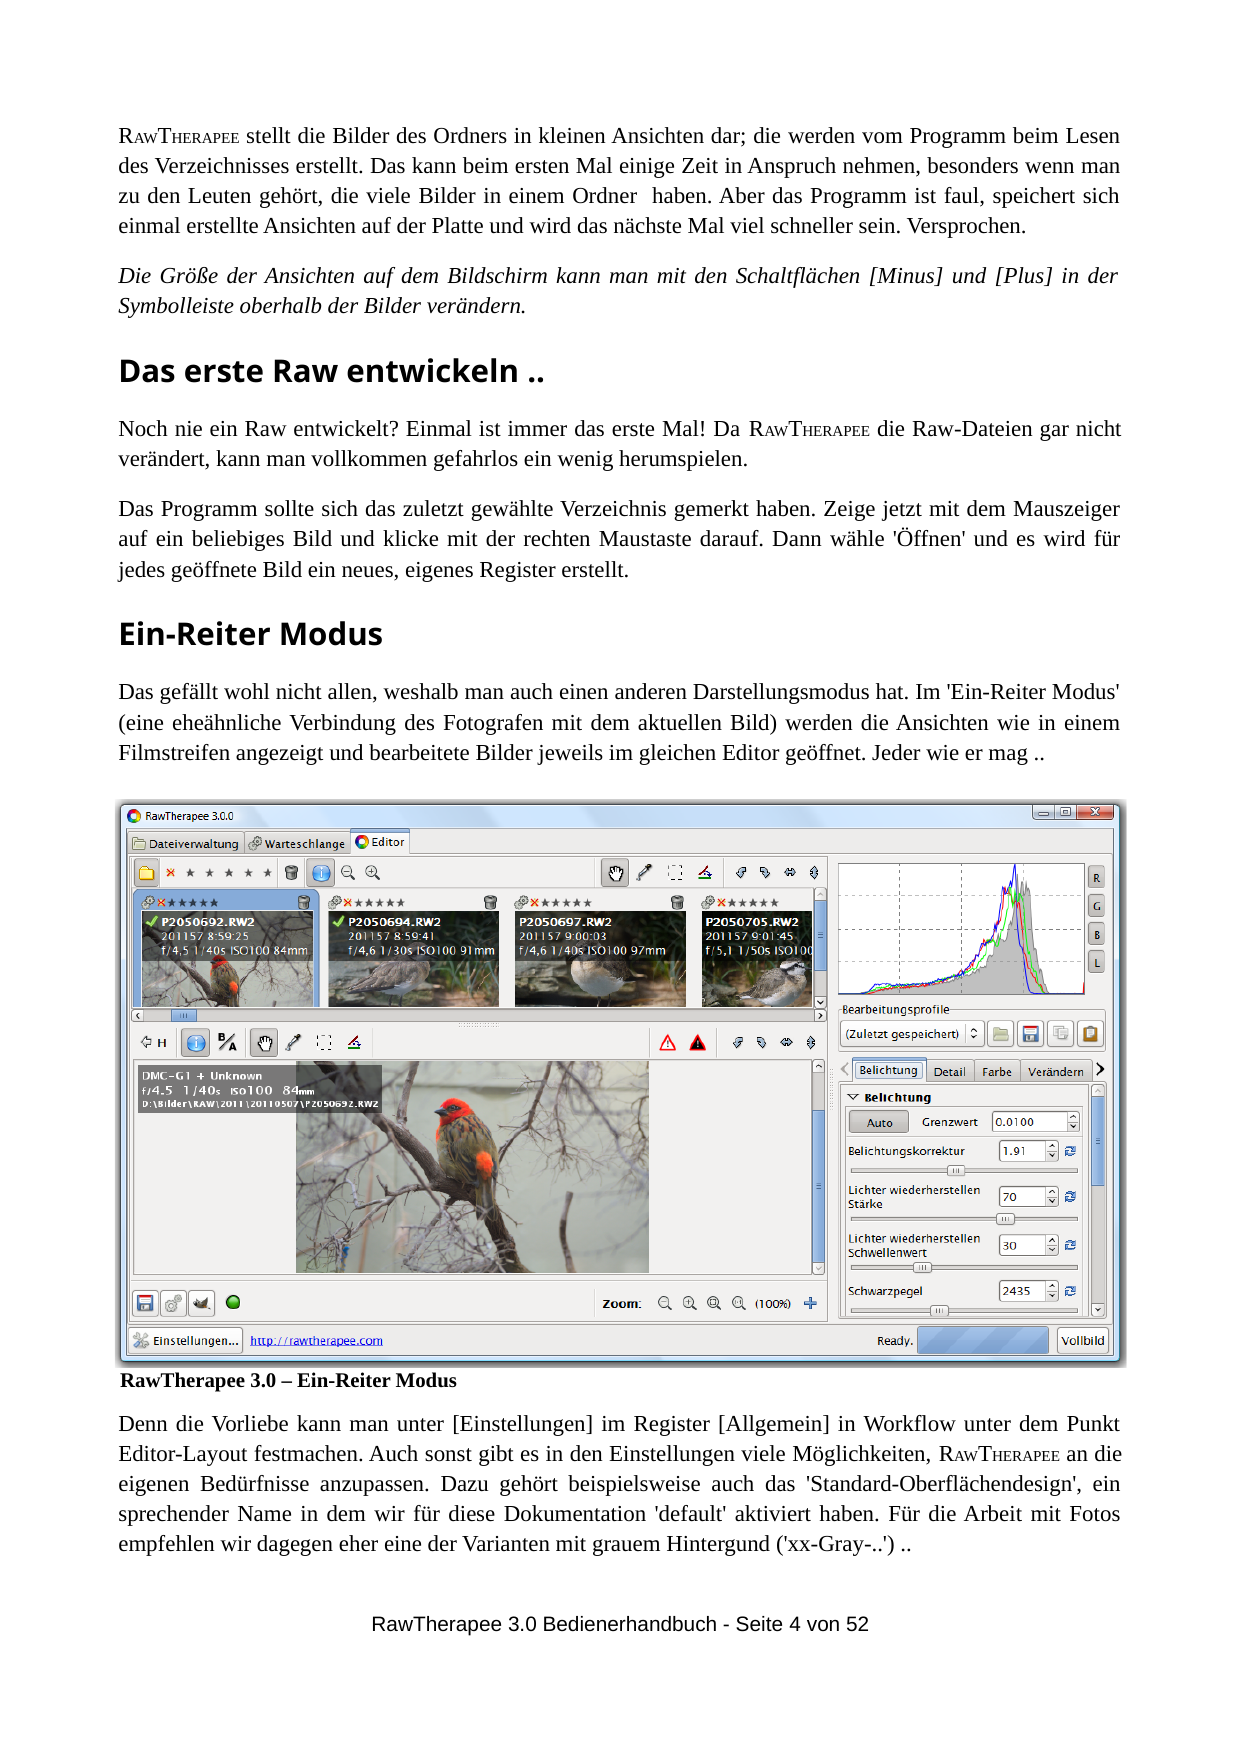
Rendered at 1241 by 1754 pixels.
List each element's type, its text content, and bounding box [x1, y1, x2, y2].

picture [114, 799, 1127, 1368]
text Die Größe der Ansichten auf dem Bildschirm kann man mit den Schaltflächen [Minus] und [Plus] in der Symbolleiste oberhalb der Bilder verändern. [118, 258, 1122, 319]
text RawTherapee 3.0 – Ein-Reiter Modus [115, 1368, 1127, 1392]
text RawTherapee stellt die Bilder des Ordners in kleinen Ansichten dar; die werden vom Programm beim Lesen des Verzeichnisses erstellt. Das kann beim ersten Mal einige Zeit in Anspruch nehmen, besonders wenn man zu den Leuten gehört, die viele Bilder in einem Ordner haben. Aber das Programm ist faul, speichert sich einmal erstellte Ansichten auf der Platte und wird das nächste Mal viel schneller sein. Versprochen. [118, 118, 1122, 238]
text Noch nie ein Raw entwickelt? Einmal ist immer das erste Mal! Da RawTherapee die Raw-Dateien gar nicht verändert, kann man vollkommen gefahrlos ein wenig herumspielen. [118, 411, 1122, 472]
subtitle Ein-Reiter Modus [118, 612, 1122, 655]
subtitle Das erste Raw entwickeln .. [118, 349, 1122, 391]
text Denn die Vorliebe kann man unter [Einstellungen] im Register [Allgemein] in Workflow unter dem Punkt Editor-Layout festmachen. Auch sonst gibt es in den Einstellungen viele Möglichkeiten, RawTherapee an die eigenen Bedürfnisse anzupassen. Dazu gehört beispielsweise auch das 'Standard-Oberflächendesign', ein sprechender Name in dem wir für diese Dokumentation 'default' aktiviert haben. Für die Arbeit mit Fotos empfehlen wir dagegen eher eine der Varianten mit grauem Hintergund ('xx-Gray-..') .. [118, 1392, 1122, 1556]
text [118, 785, 1122, 799]
text Das gefällt wohl nicht allen, weshalb man auch einen anderen Darstellungsmodus hat. Im 'Ein-Reiter Modus' (eine eheähnliche Verbindung des Fotografen mit dem aktuellen Bild) werden die Ansichten wie in einem Filmstreifen angezeigt und bearbeitete Bilder jeweils im gleichen Editor geöffnet. Jeder wie er mag .. [118, 675, 1122, 765]
text Das Programm sollte sich das zuletzt gewählte Verzeichnis gemerkt haben. Zeige jetzt mit dem Mauszeiger auf ein beliebiges Bild und klicke mit der rechten Maustaste darauf. Dann wähle 'Öffnen' und es wird für jedes geöffnete Bild ein neues, eigenes Register erstellt. [118, 492, 1122, 582]
